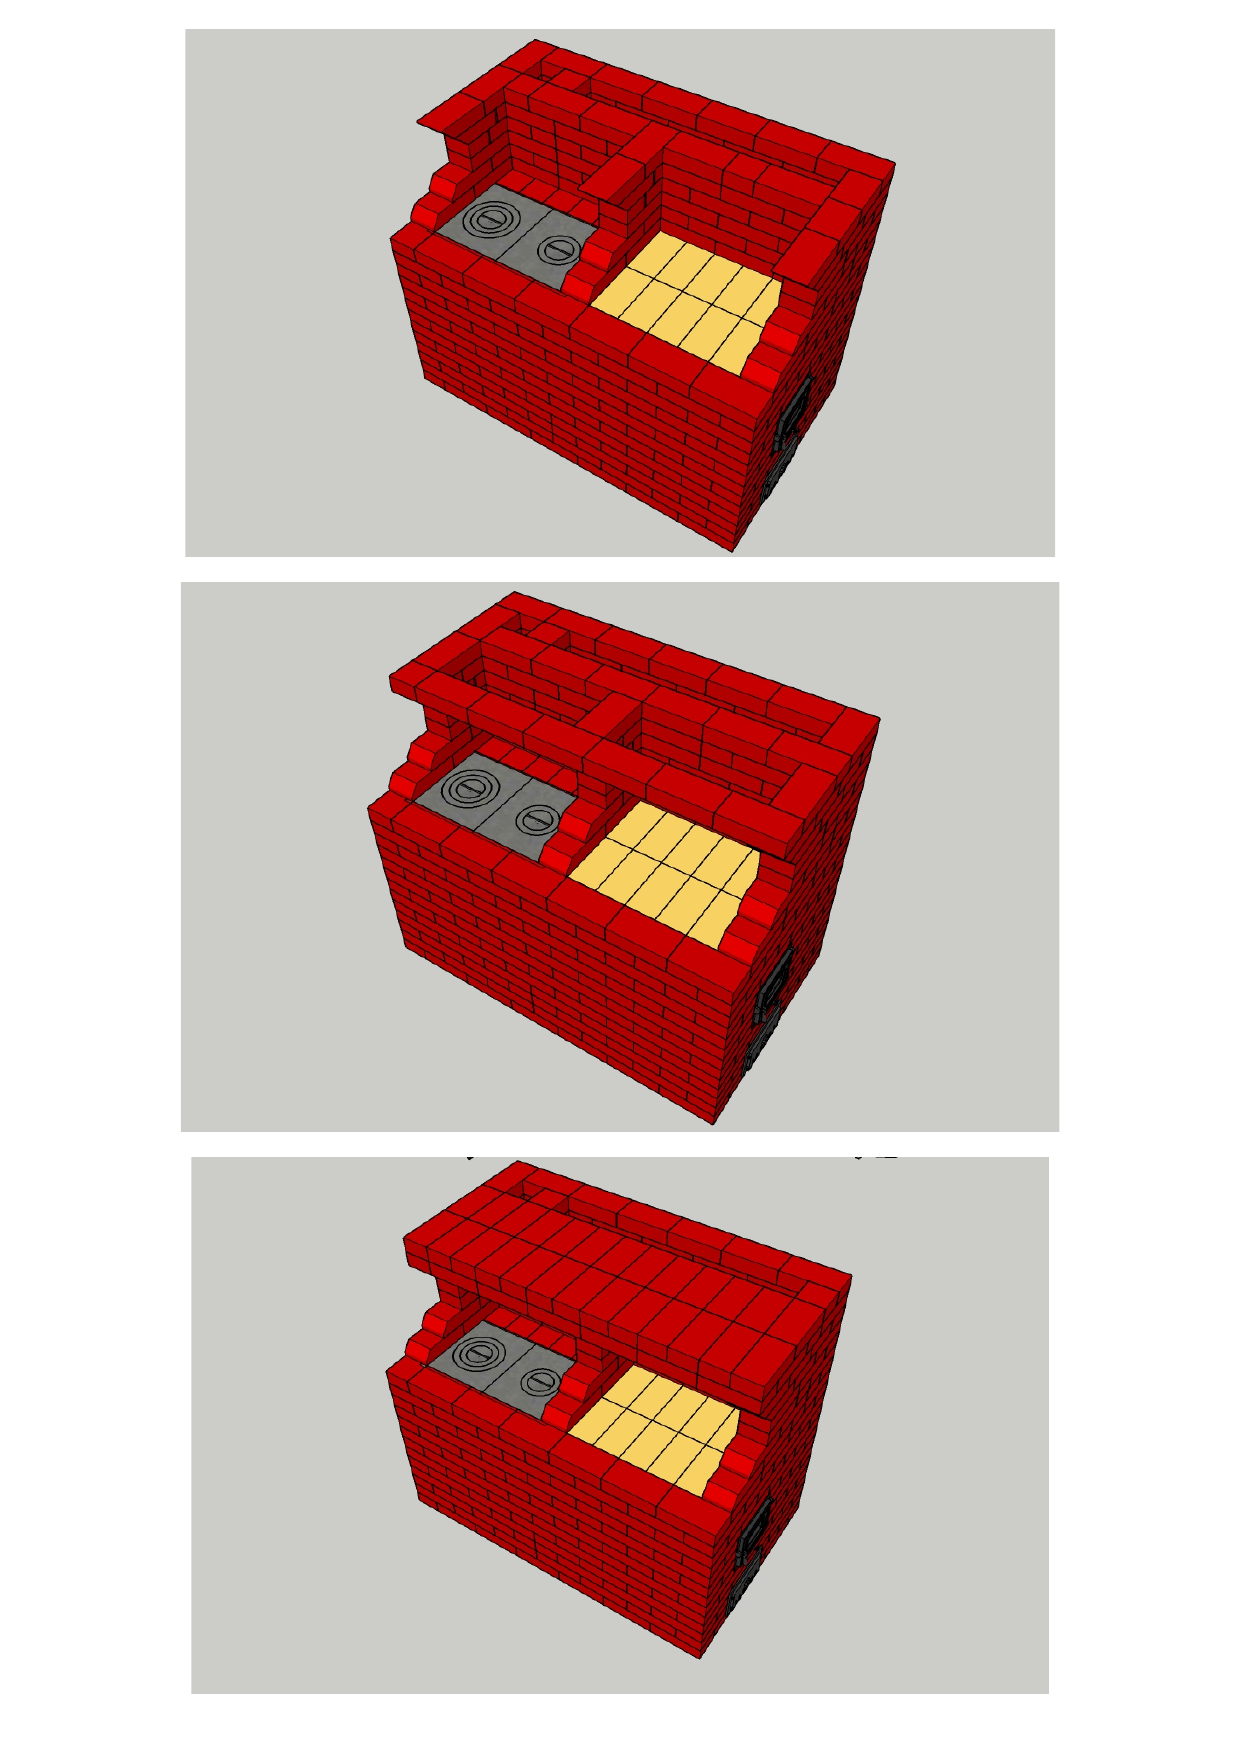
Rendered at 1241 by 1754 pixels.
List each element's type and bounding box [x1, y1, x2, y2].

picture [191, 1157, 1049, 1694]
picture [180, 582, 1060, 1132]
picture [185, 29, 1055, 557]
